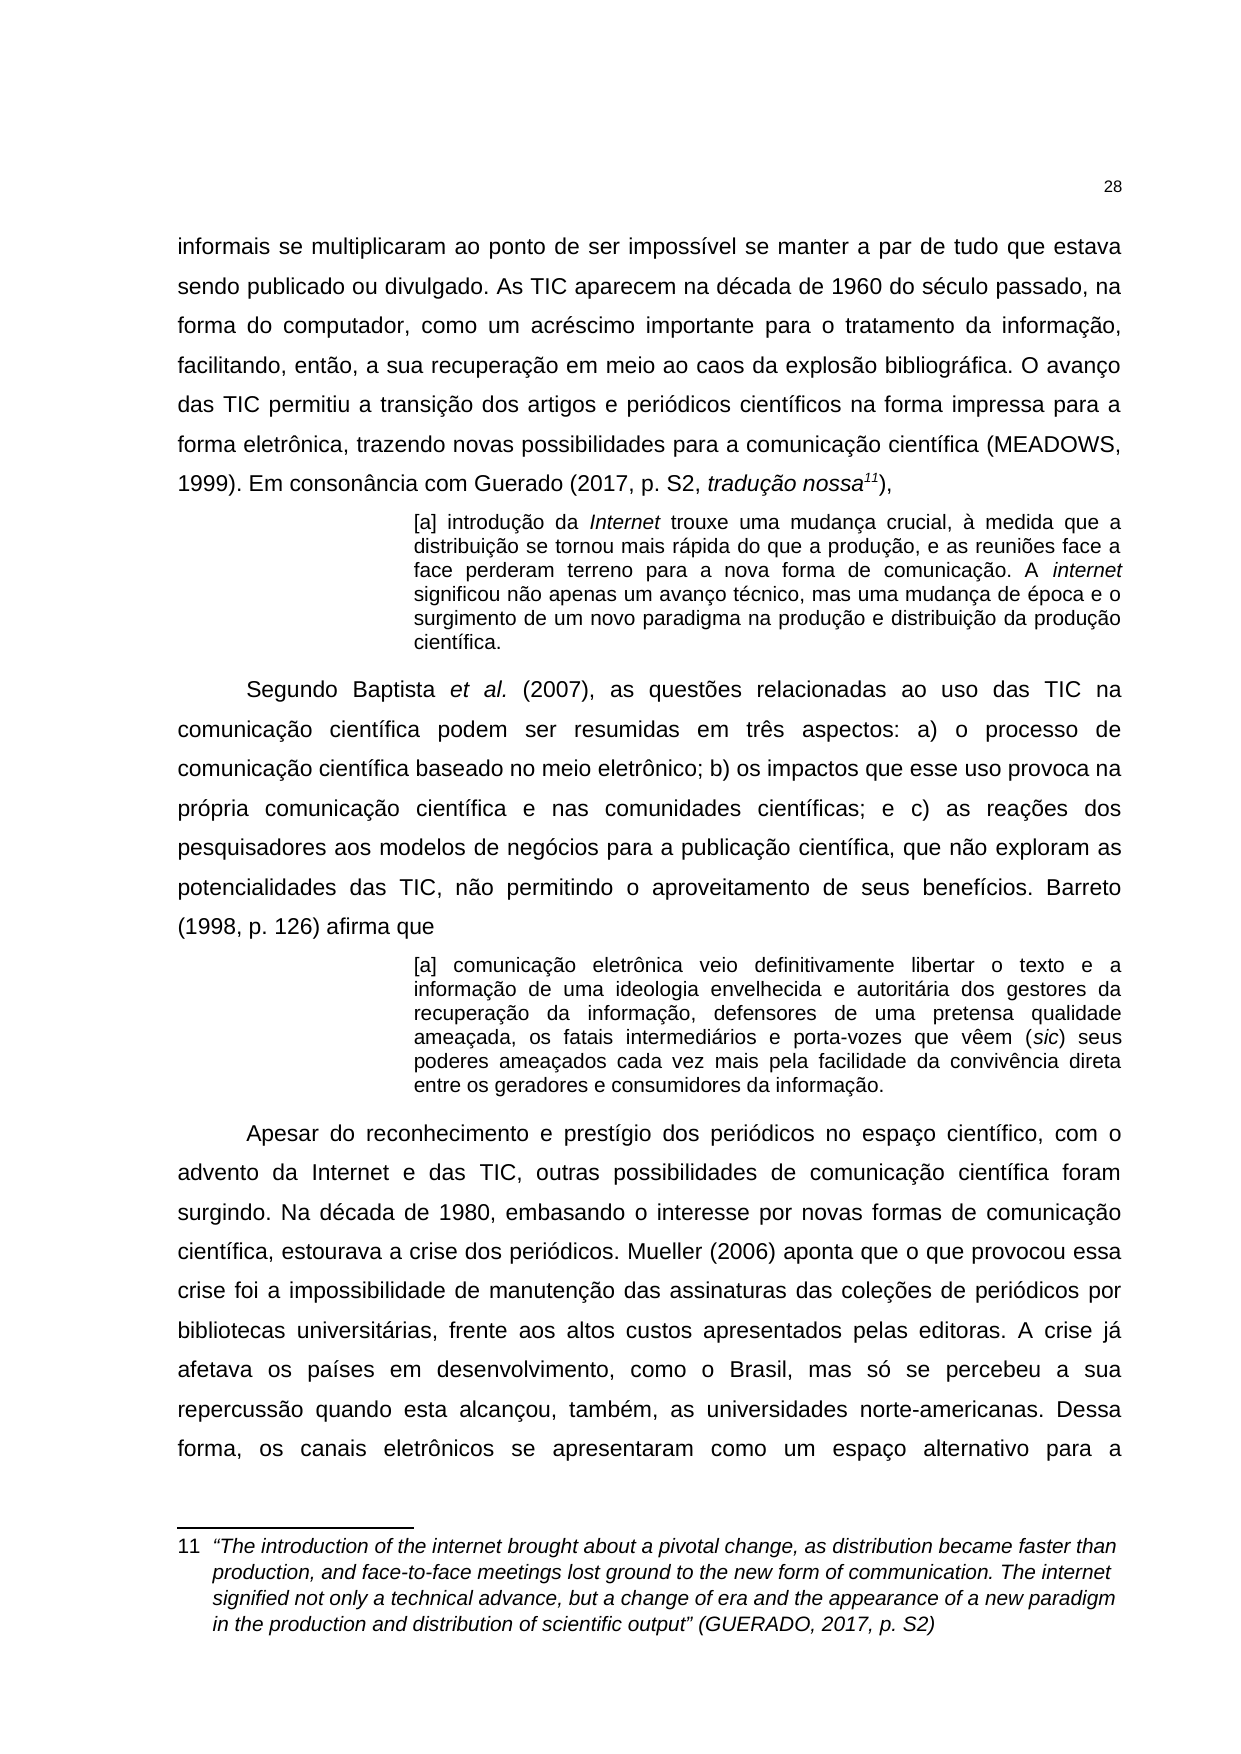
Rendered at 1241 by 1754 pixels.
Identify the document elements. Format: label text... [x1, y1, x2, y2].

text “The introduction of the internet brought about a pivotal change, as distribution became faster than production, and face-to-face meetings lost ground to the new form of communication. The internet signified not only a technical advance, but a change of era and the appearance of a new paradigm in the production and distribution of scientific output” (GUERADO, 2017, p. S2) [177, 1534, 1122, 1636]
text [a] comunicação eletrônica veio definitivamente libertar o texto e a informação de uma ideologia envelhecida e autoritária dos gestores da recuperação da informação, defensores de uma pretensa qualidade ameaçada, os fatais intermediários e porta-vozes que vêem (sic) seus poderes ameaçados cada vez mais pela facilidade da convivência direta entre os geradores e consumidores da informação. [413, 953, 1122, 1097]
text Apesar do reconhecimento e prestígio dos periódicos no espaço científico, com o advento da Internet e das TIC, outras possibilidades de comunicação científica foram surgindo. Na década de 1980, embasando o interesse por novas formas de comunicação científica, estourava a crise dos periódicos. Mueller (2006) aponta que o que provocou essa crise foi a impossibilidade de manutenção das assinaturas das coleções de periódicos por bibliotecas universitárias, frente aos altos custos apresentados pelas editoras. A crise já afetava os países em desenvolvimento, como o Brasil, mas só se percebeu a sua repercussão quando esta alcançou, também, as universidades norte-americanas. Dessa forma, os canais eletrônicos se apresentaram como um espaço alternativo para a [177, 1119, 1122, 1462]
text Segundo Baptista et al. (2007), as questões relacionadas ao uso das TIC na comunicação científica podem ser resumidas em três aspectos: a) o processo de comunicação científica baseado no meio eletrônico; b) os impactos que esse uso provoca na própria comunicação científica e nas comunidades científicas; e c) as reações dos pesquisadores aos modelos de negócios para a publicação científica, que não exploram as potencialidades das TIC, não permitindo o aproveitamento de seus benefícios. Barreto (1998, p. 126) afirma que [177, 676, 1122, 940]
text informais se multiplicaram ao ponto de ser impossível se manter a par de tudo que estava sendo publicado ou divulgado. As TIC aparecem na década de 1960 do século passado, na forma do computador, como um acréscimo importante para o tratamento da informação, facilitando, então, a sua recuperação em meio ao caos da explosão bibliográfica. O avanço das TIC permitiu a transição dos artigos e periódicos científicos na forma impressa para a forma eletrônica, trazendo novas possibilidades para a comunicação científica (MEADOWS, 1999). Em consonância com Guerado (2017, p. S2, tradução nossa), [177, 233, 1122, 497]
text [a] introdução da Internet trouxe uma mudança crucial, à medida que a distribuição se tornou mais rápida do que a produção, e as reuniões face a face perderam terreno para a nova forma de comunicação. A internet significou não apenas um avanço técnico, mas uma mudança de época e o surgimento de um novo paradigma na produção e distribuição da produção científica. [413, 510, 1122, 653]
